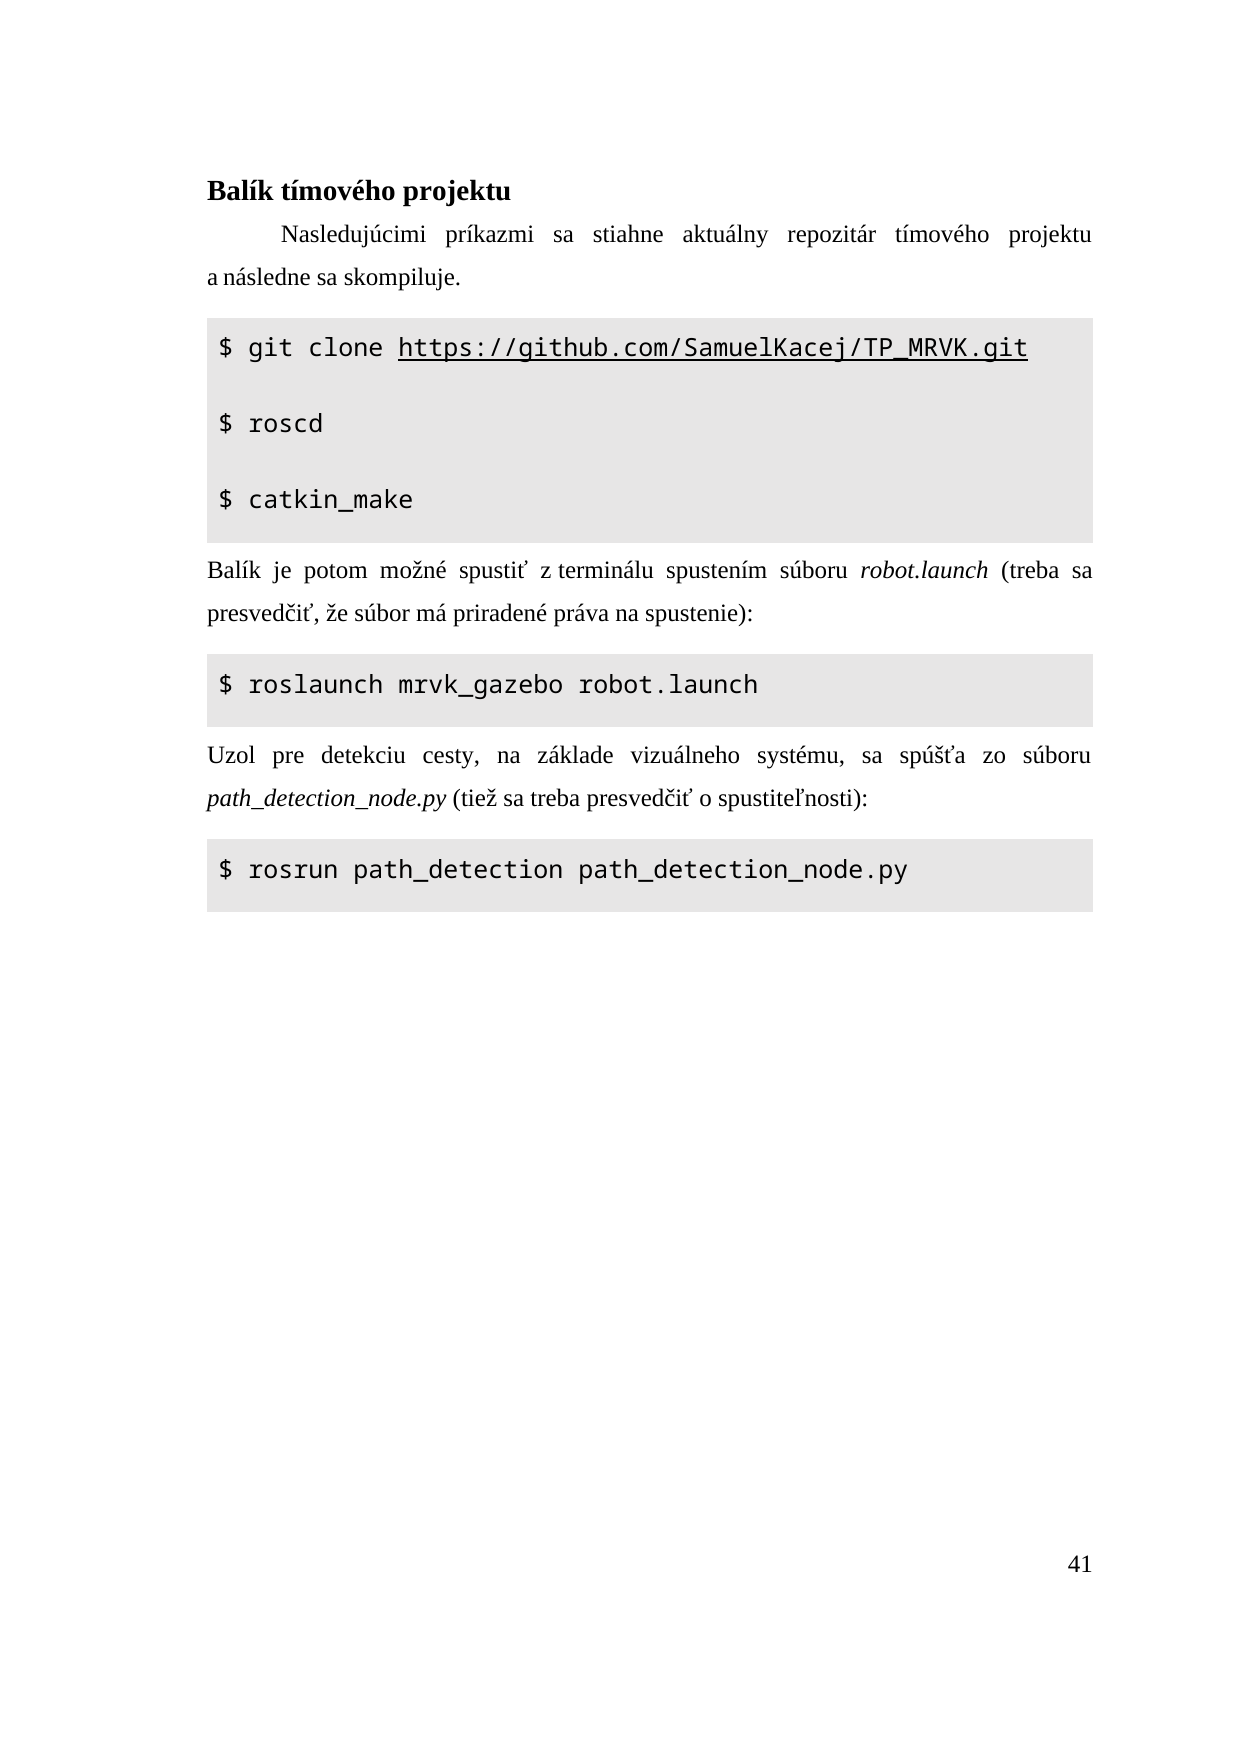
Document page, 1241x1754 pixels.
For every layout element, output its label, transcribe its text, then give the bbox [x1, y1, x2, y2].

text Balík je potom možné spustiť z terminálu spustením súboru robot.launch (treba sa presvedčiť, že súbor má priradené práva na spustenie): [207, 555, 1092, 627]
table_header $ git clone https://github.com/SamuelKacej/TP_MRVK.git $ roscd $ catkin_make [207, 318, 1093, 543]
text Nasledujúcimi príkazmi sa stiahne aktuálny repozitár tímového projektu a následne sa skompiluje. [207, 219, 1092, 291]
table_header $ rosrun path_detection path_detection_node.py [207, 839, 1093, 912]
table_header $ roslaunch mrvk_gazebo robot.launch [207, 654, 1093, 727]
text Uzol pre detekciu cesty, na základe vizuálneho systému, sa spúšťa zo súboru path_detection_node.py (tiež sa treba presvedčiť o spustiteľnosti): [207, 740, 1092, 812]
subtitle Balík tímového projektu [207, 173, 1092, 206]
